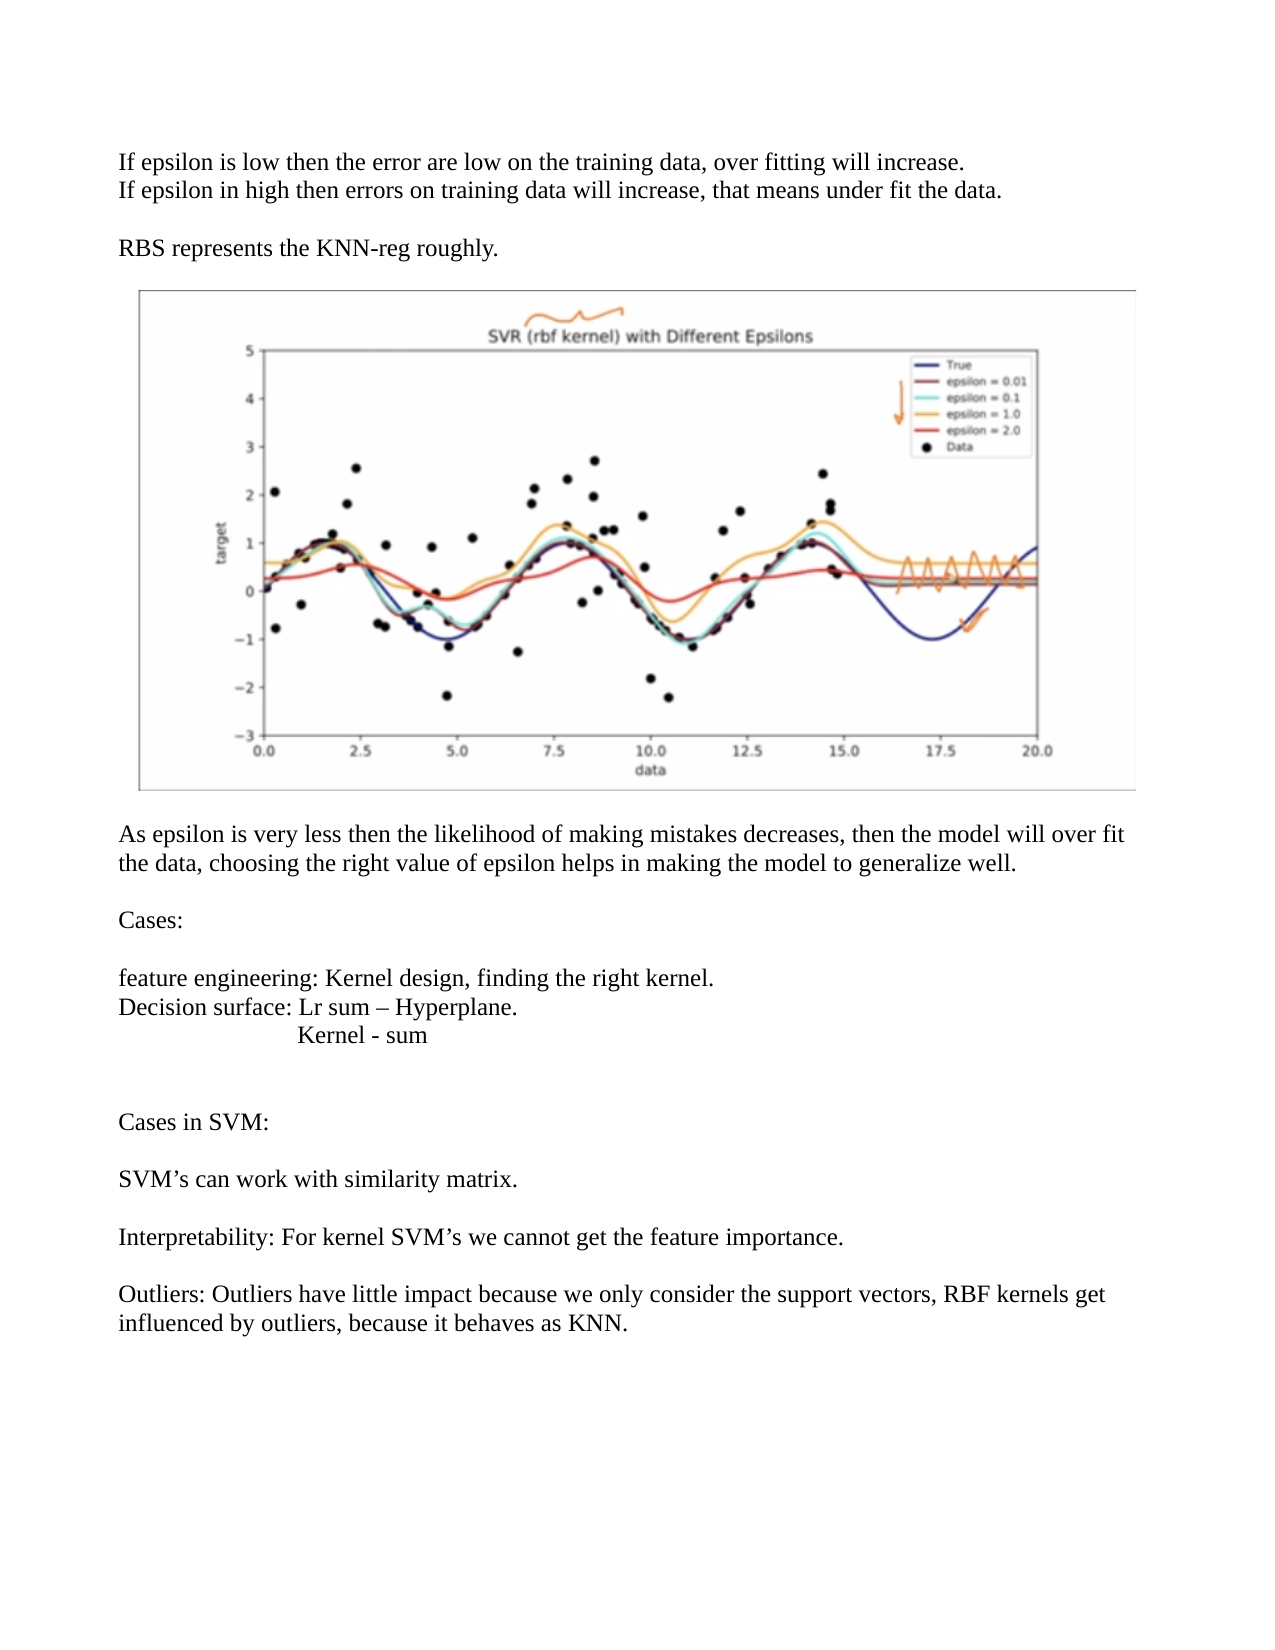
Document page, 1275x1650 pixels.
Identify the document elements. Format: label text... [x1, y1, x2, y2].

text Interpretability: For kernel SVM’s we cannot get the feature importance. [118, 1222, 1157, 1251]
text Outliers: Outliers have little impact because we only consider the support vectors, RBF kernels get influenced by outliers, because it behaves as KNN. [118, 1279, 1157, 1337]
text Cases: [118, 906, 1157, 934]
text feature engineering: Kernel design, finding the right kernel. [118, 963, 1157, 992]
text Cases in SVM: [118, 1107, 1157, 1136]
text As epsilon is very less then the likelihood of making mistakes decreases, then the model will over fit the data, choosing the right value of epsilon helps in making the model to generalize well. [118, 819, 1157, 877]
text Kernel - sum [118, 1021, 1157, 1049]
text SVM’s can work with similarity matrix. [118, 1164, 1157, 1193]
picture [138, 290, 1137, 791]
text If epsilon in high then errors on training data will increase, that means under fit the data. [118, 176, 1157, 204]
text RBS represents the KNN-reg roughly. [118, 233, 1157, 262]
text Decision surface: Lr sum – Hyperplane. [118, 992, 1157, 1021]
text If epsilon is low then the error are low on the training data, over fitting will increase. [118, 147, 1157, 176]
